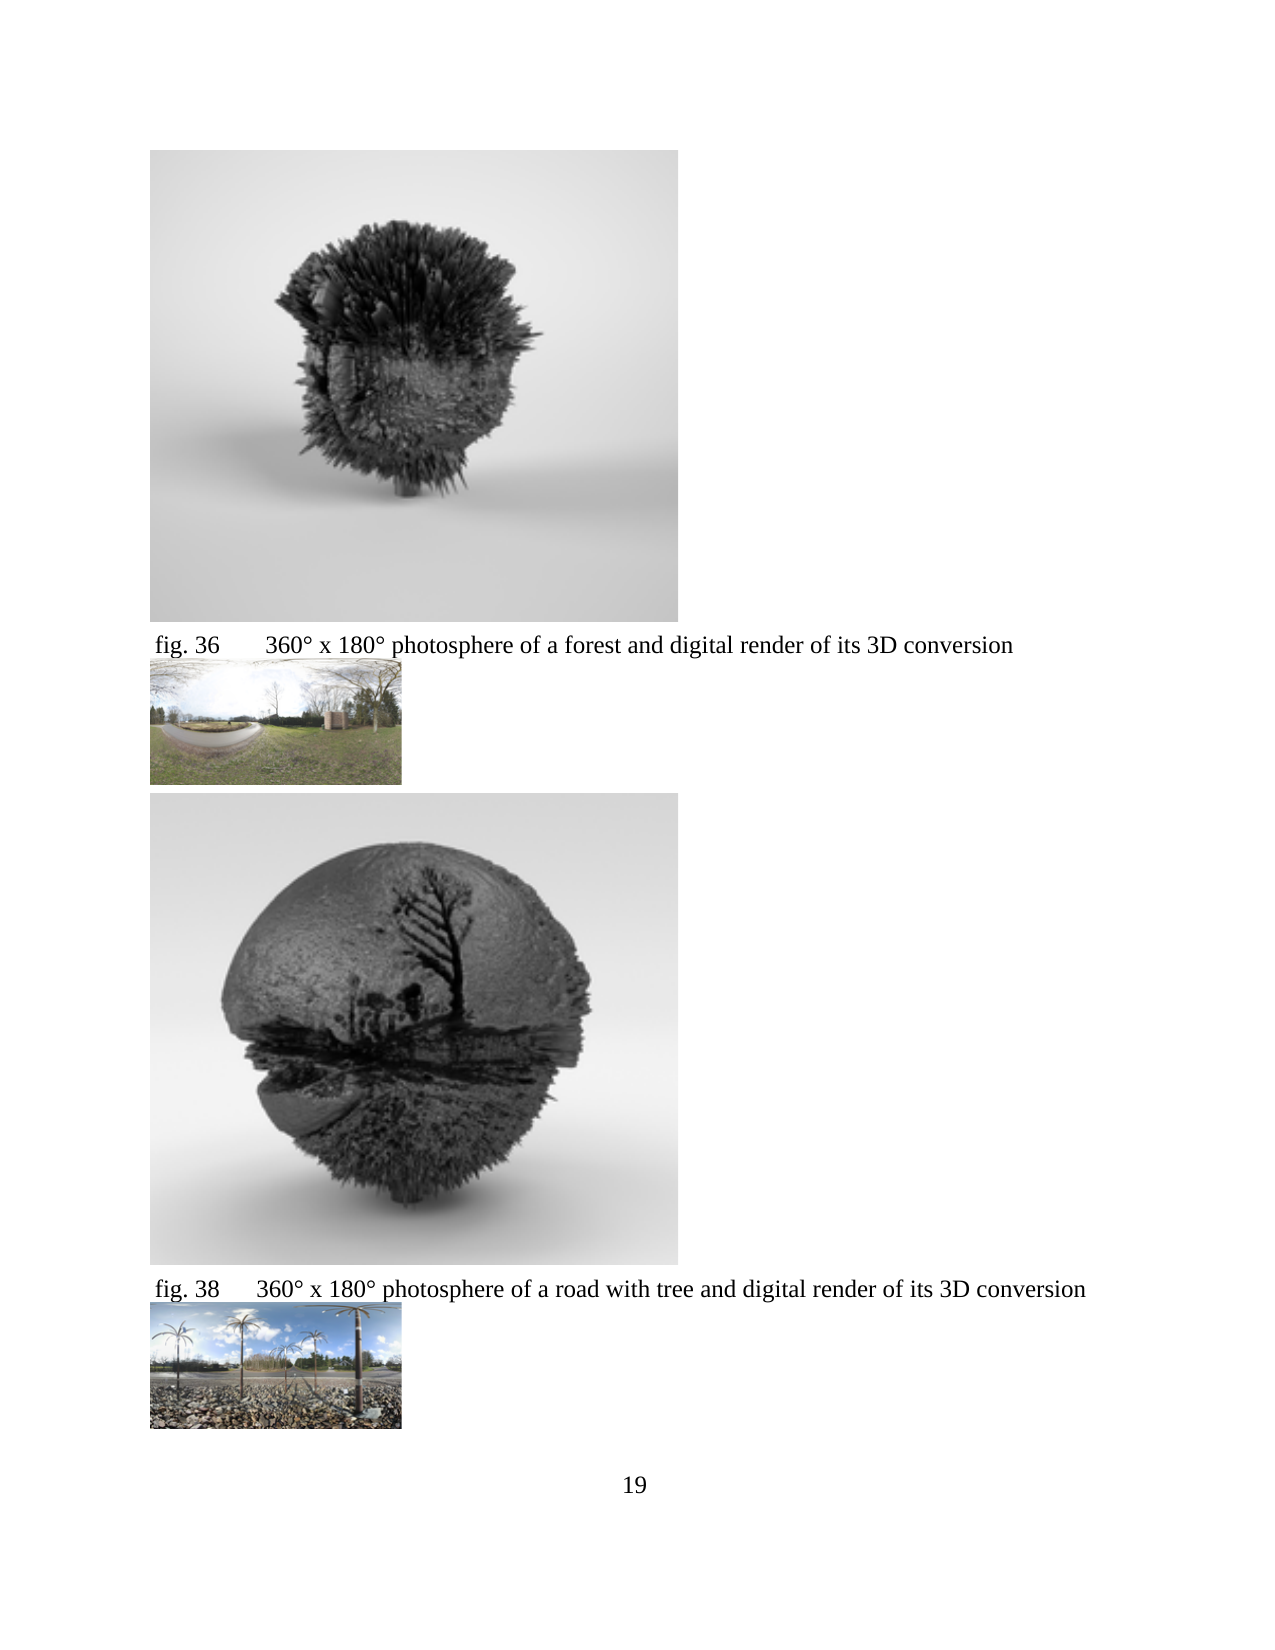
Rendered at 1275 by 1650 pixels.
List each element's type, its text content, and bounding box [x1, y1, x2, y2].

picture [150, 150, 679, 622]
picture [150, 793, 679, 1265]
picture [150, 658, 402, 785]
table_header fig. 36 [150, 630, 261, 658]
table_header fig. 38 [150, 1274, 251, 1302]
table_header 360° x 180° photosphere of a road with tree and digital render of its 3D conversion [251, 1274, 1125, 1302]
table_header 360° x 180° photosphere of a forest and digital render of its 3D conversion [261, 630, 1125, 659]
picture [150, 1302, 402, 1429]
